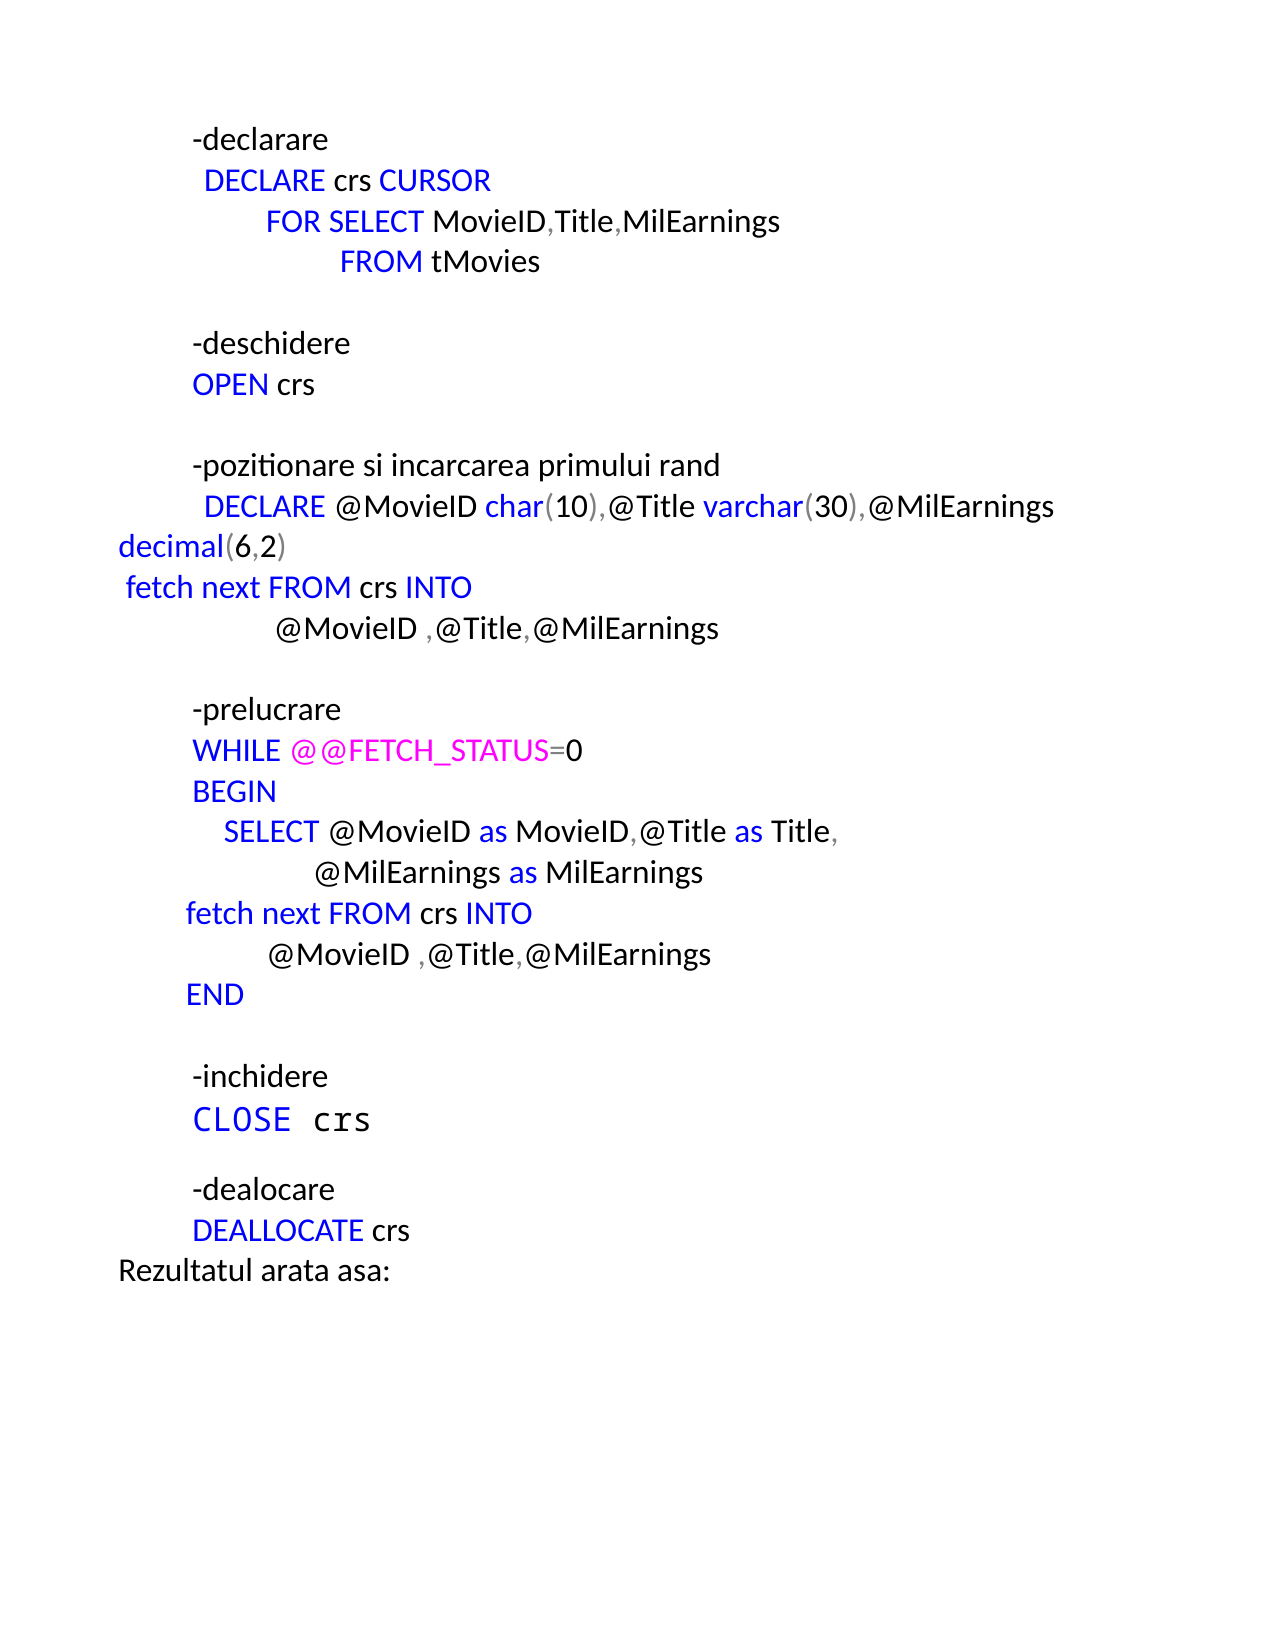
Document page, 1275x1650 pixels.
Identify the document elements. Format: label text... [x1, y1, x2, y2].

text WHILE @@FETCH_STATUS=0 [118, 729, 1157, 770]
text -prelucrare [118, 688, 1157, 729]
text -declarare [118, 118, 1157, 159]
text DECLARE crs CURSOR [118, 159, 1157, 199]
text fetch next FROM crs INTO [118, 892, 1157, 933]
text -inchidere [118, 1055, 1157, 1096]
text FROM tMovies [118, 240, 1157, 281]
text FOR SELECT MovieID,Title,MilEarnings [118, 199, 1157, 240]
text DECLARE @MovieID char(10),@Title varchar(30),@MilEarnings decimal(6,2) [118, 485, 1157, 566]
text Rezultatul arata asa: [118, 1249, 1157, 1290]
text -deschidere [118, 322, 1157, 362]
text CLOSE crs [118, 1096, 1157, 1141]
text BEGIN [118, 770, 1157, 811]
text @MovieID ,@Title,@MilEarnings [118, 607, 1157, 648]
text -dealocare [118, 1168, 1157, 1209]
text -pozitionare si incarcarea primului rand [118, 444, 1157, 485]
text SELECT @MovieID as MovieID,@Title as Title, [118, 811, 1157, 851]
text END [118, 973, 1157, 1014]
text OPEN crs [118, 362, 1157, 403]
text DEALLOCATE crs [118, 1209, 1157, 1249]
text fetch next FROM crs INTO [118, 566, 1157, 607]
text @MilEarnings as MilEarnings [118, 851, 1157, 892]
text @MovieID ,@Title,@MilEarnings [118, 933, 1157, 973]
